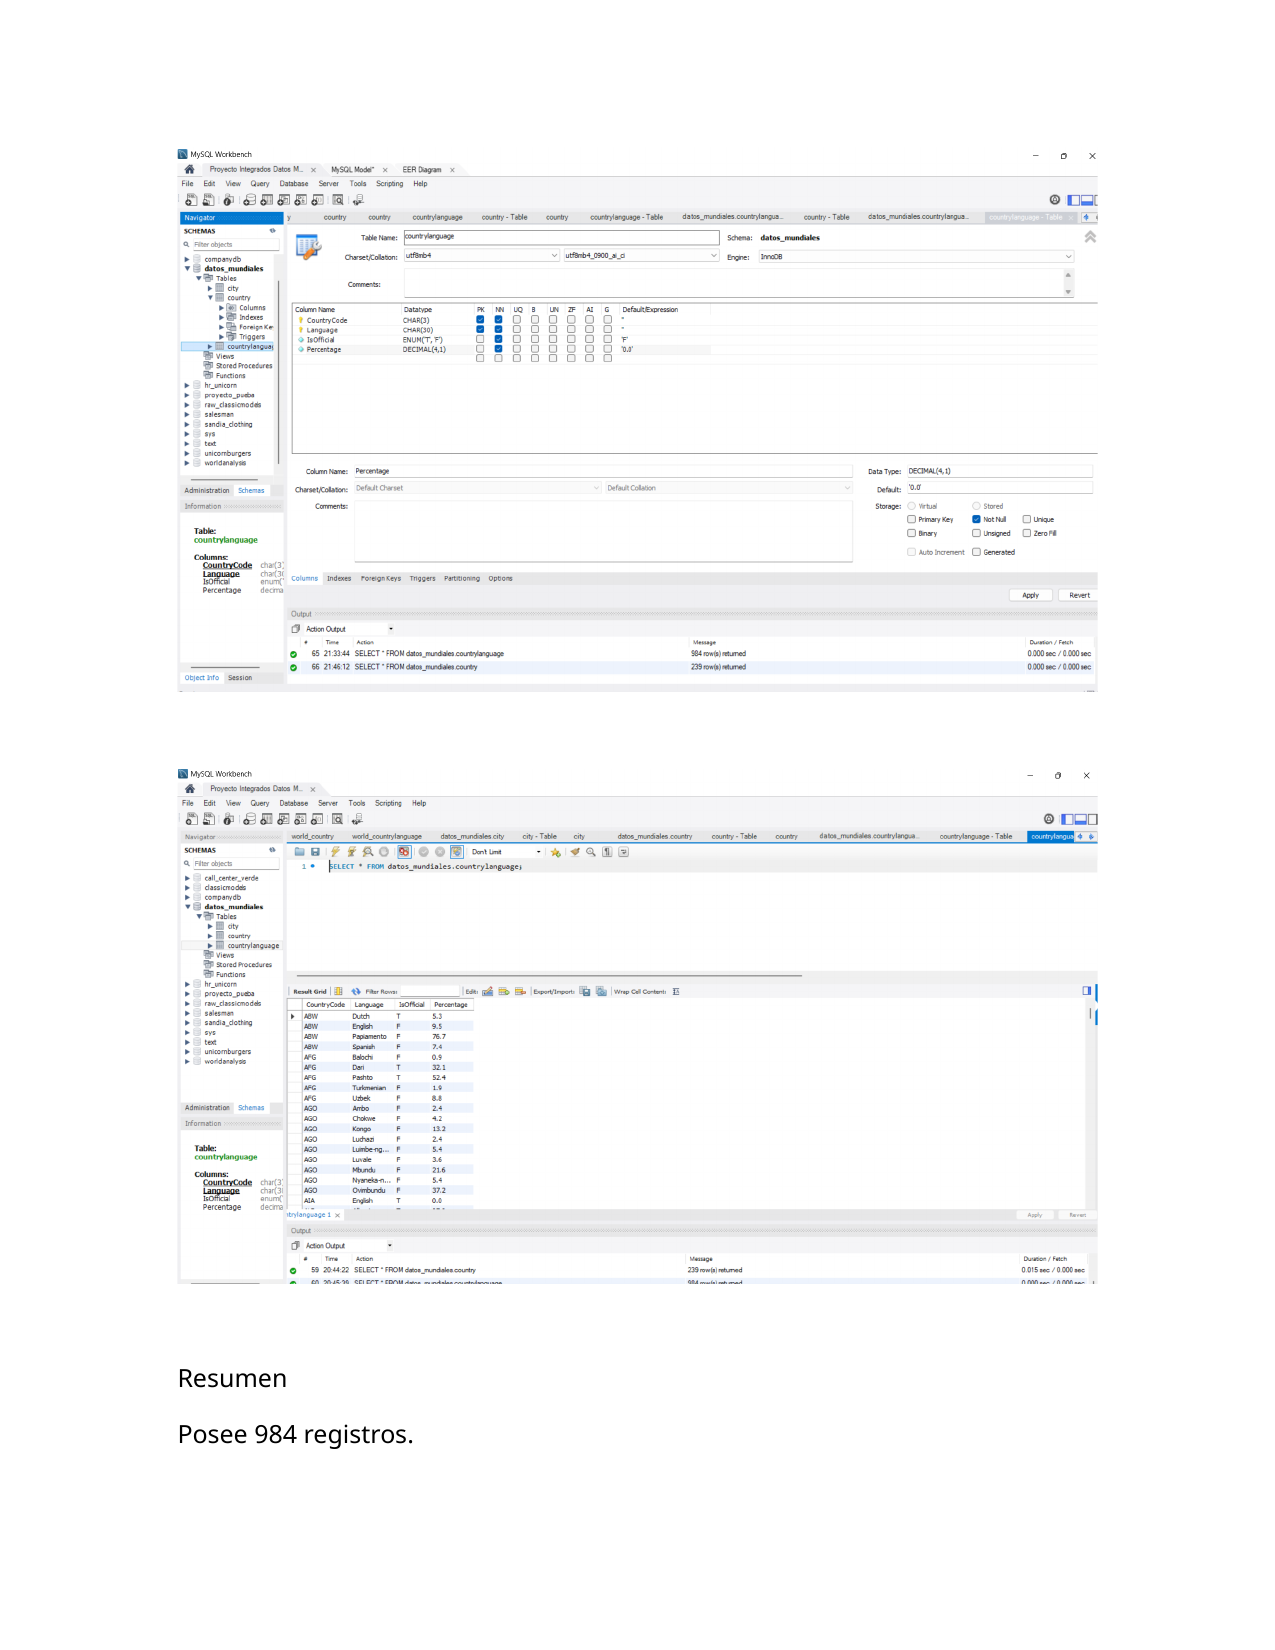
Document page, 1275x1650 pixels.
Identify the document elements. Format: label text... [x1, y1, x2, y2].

text Posee 984 registros. [177, 1417, 1098, 1451]
text Resumen [177, 1361, 1098, 1395]
